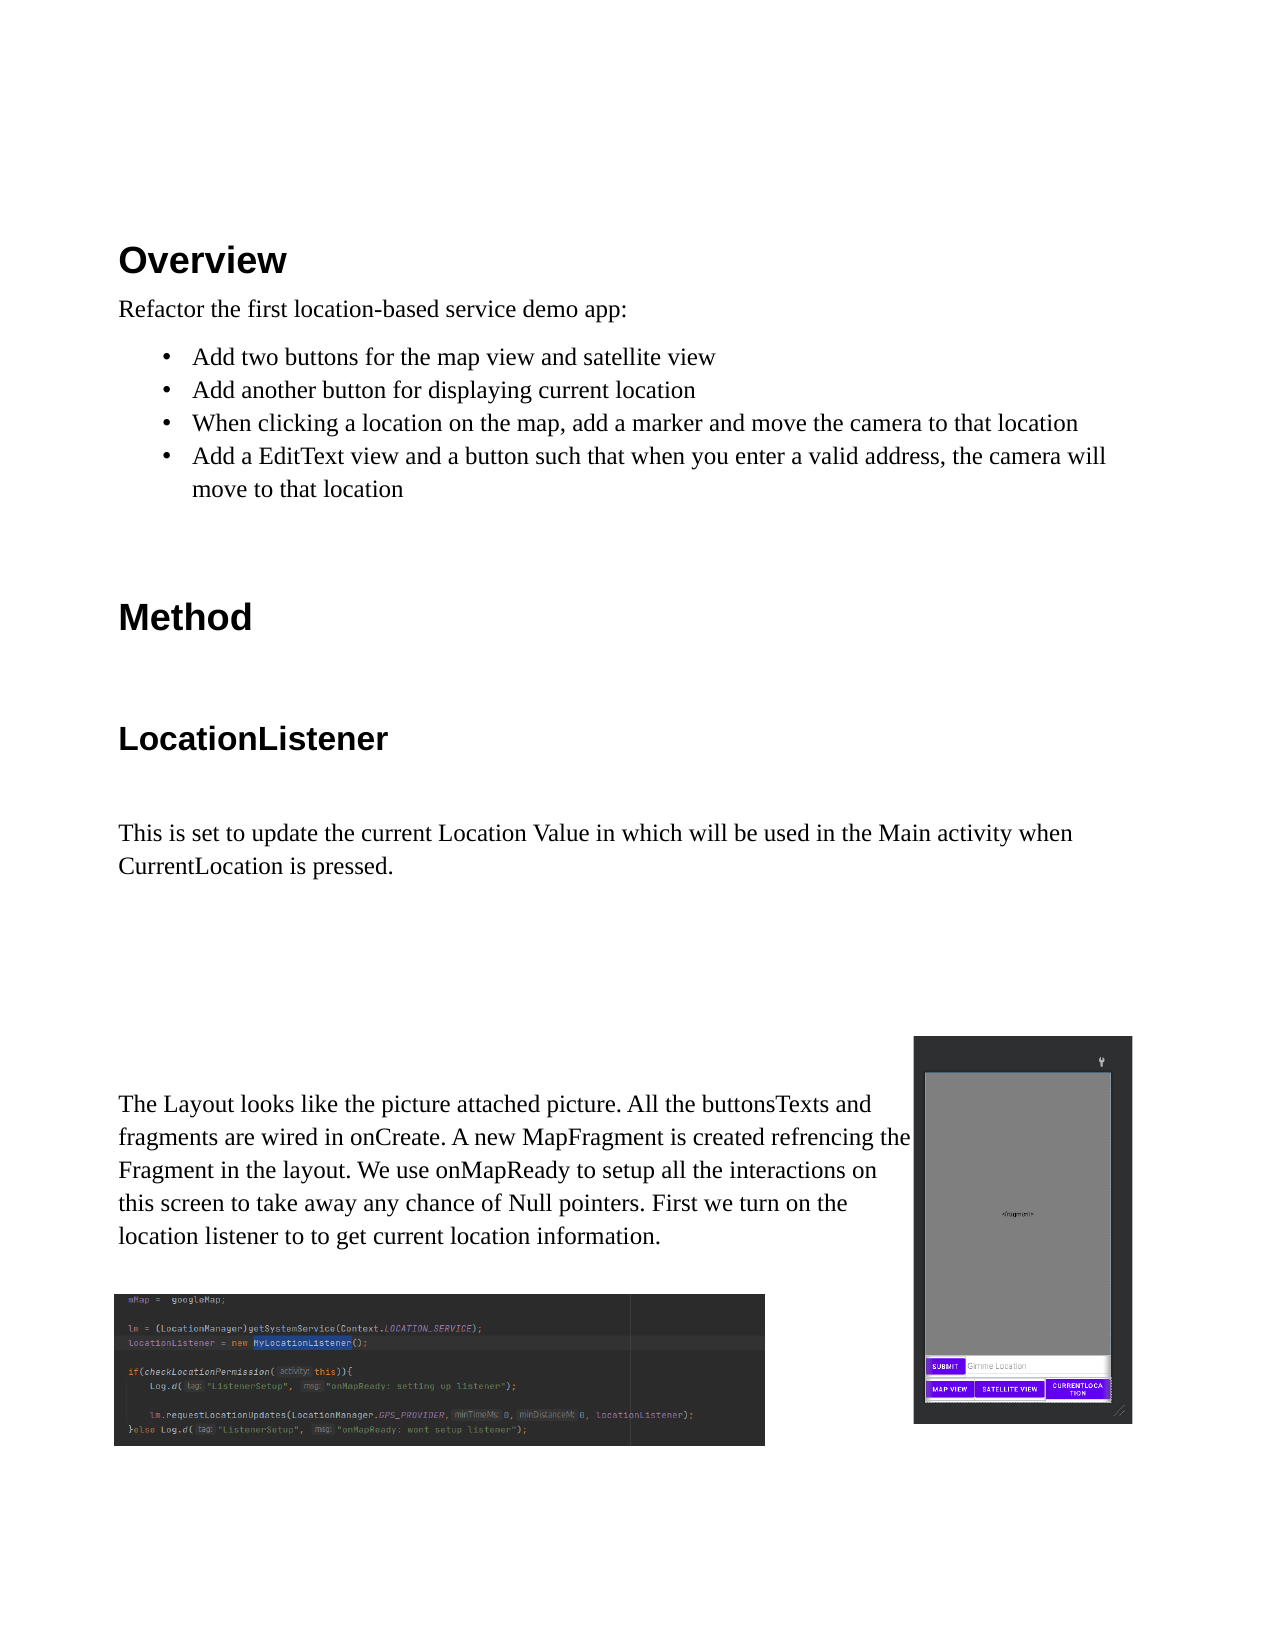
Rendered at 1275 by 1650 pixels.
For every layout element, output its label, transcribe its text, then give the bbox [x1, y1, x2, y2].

list Add a EditText view and a button such that when you enter a valid address, the camera will move to that location [162, 441, 1157, 503]
text The Layout looks like the picture attached picture. All the buttonsTexts and fragments are wired in onCreate. A new MapFragment is created refrencing the Fragment in the layout. We use onMapReady to setup all the interactions on this screen to take away any chance of Null pointers. First we turn on the location listener to to get current location information. [118, 1089, 913, 1249]
text Refactor the first location-based service demo app: [118, 294, 1157, 323]
subtitle Overview [118, 238, 1157, 282]
list Add two buttons for the map view and satellite view [162, 342, 1157, 371]
subtitle Method [118, 594, 1157, 638]
list When clicking a location on the map, add a marker and move the camera to that location [162, 408, 1157, 437]
subtitle LocationListener [118, 719, 1157, 758]
picture [913, 1036, 1133, 1424]
list Add another button for displaying current location [162, 375, 1157, 404]
text This is set to update the current Location Value in which will be used in the Main activity when CurrentLocation is pressed. [118, 818, 1157, 879]
picture [114, 1294, 765, 1446]
